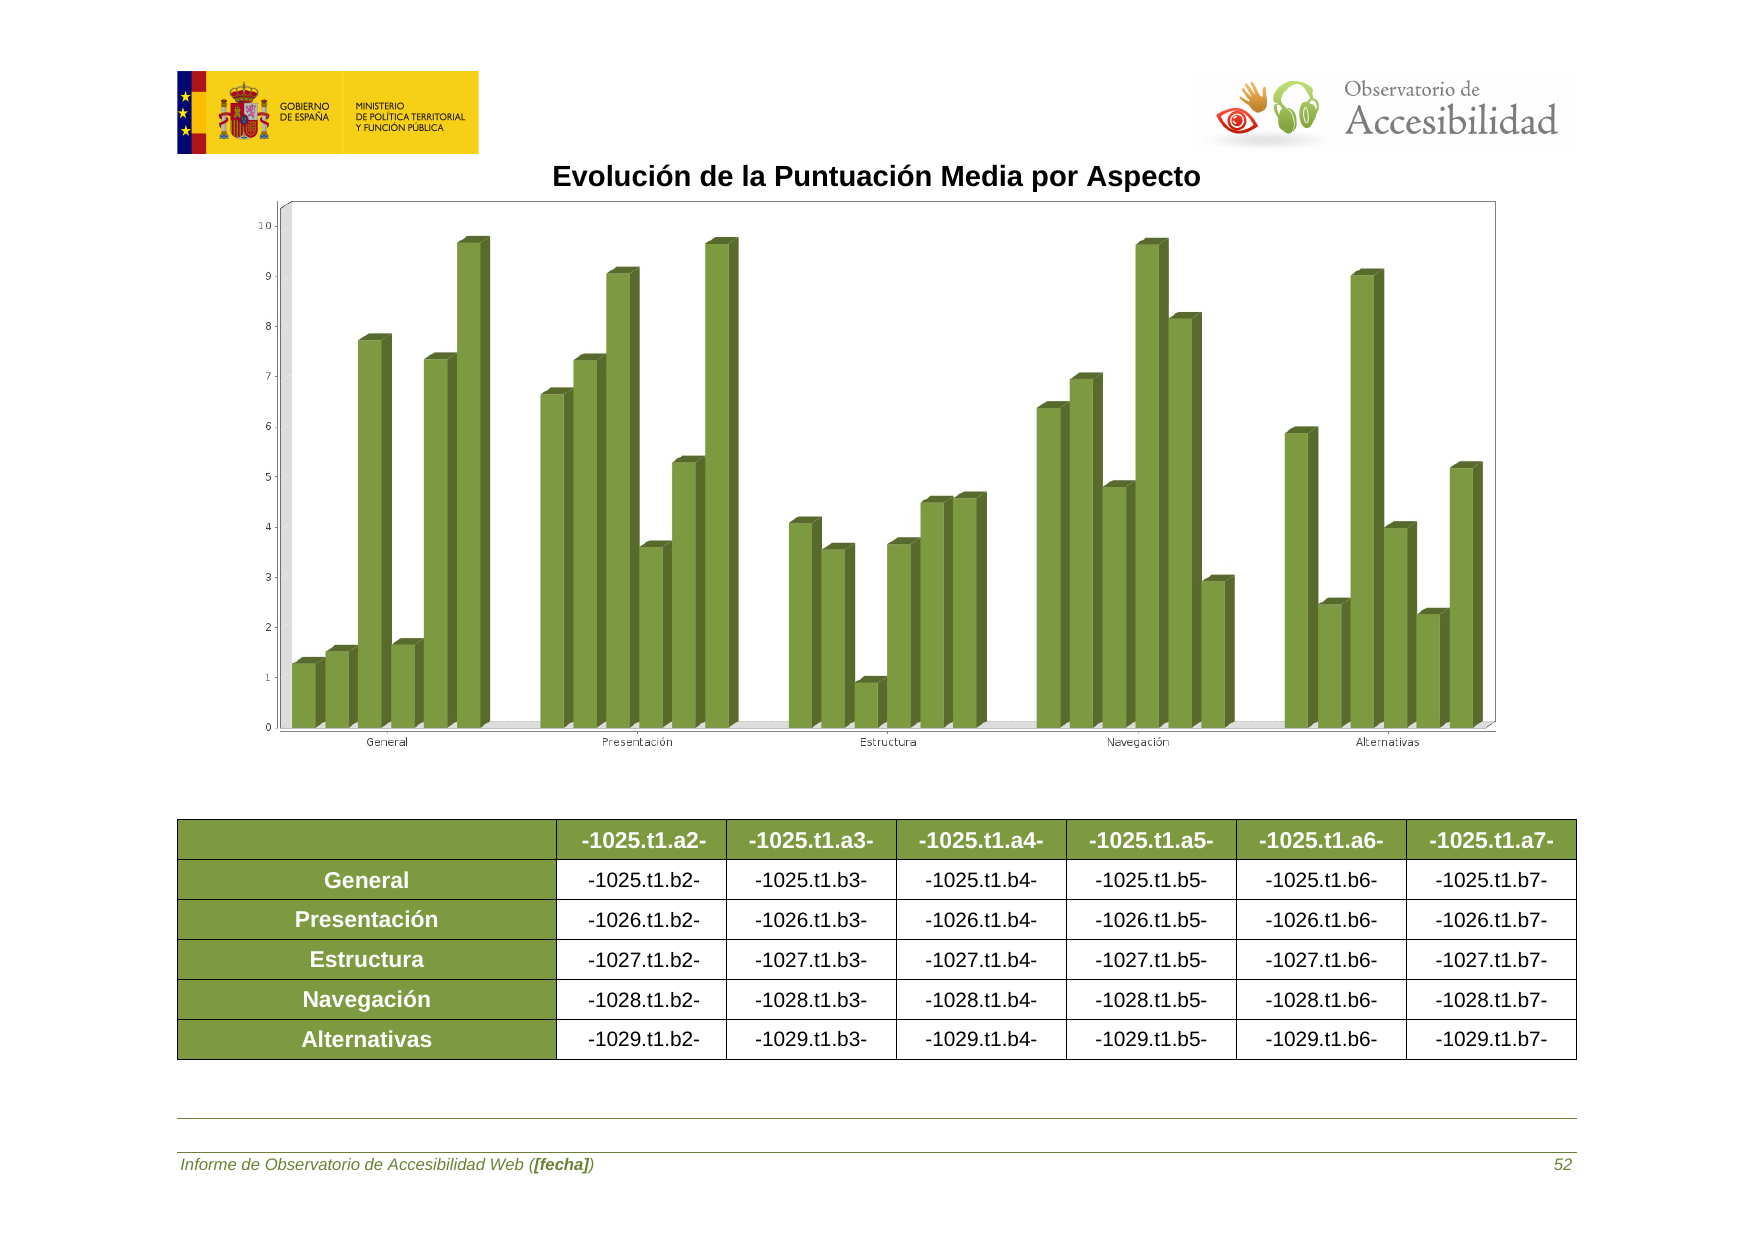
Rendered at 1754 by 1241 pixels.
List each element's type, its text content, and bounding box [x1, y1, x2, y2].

text Evolución de la Puntuación Media por Aspecto [177, 159, 1577, 193]
table_cell -1029.t1.b5- [1067, 1020, 1236, 1059]
table_cell -1028.t1.b2- [557, 980, 726, 1019]
table_cell Estructura [178, 940, 556, 979]
table_header [178, 820, 556, 859]
table_cell -1029.t1.b6- [1237, 1020, 1406, 1059]
table_cell Alternativas [178, 1020, 556, 1059]
table_cell -1027.t1.b4- [897, 940, 1066, 979]
table_header -1025.t1.a5- [1067, 820, 1236, 859]
table_cell -1025.t1.b3- [727, 860, 896, 899]
table_cell -1028.t1.b6- [1237, 980, 1406, 1019]
table_cell -1027.t1.b7- [1407, 940, 1576, 979]
table_cell -1029.t1.b3- [727, 1020, 896, 1059]
table_cell -1027.t1.b2- [557, 940, 726, 979]
table_cell -1028.t1.b3- [727, 980, 896, 1019]
picture [249, 192, 1505, 753]
table_cell Presentación [178, 900, 556, 939]
table_cell -1026.t1.b2- [557, 900, 726, 939]
table_header -1025.t1.a2- [557, 820, 726, 859]
table_cell -1028.t1.b5- [1067, 980, 1236, 1019]
table_header -1025.t1.a6- [1237, 820, 1406, 859]
table_header -1025.t1.a4- [897, 820, 1066, 859]
table_cell -1026.t1.b5- [1067, 900, 1236, 939]
table_cell -1027.t1.b6- [1237, 940, 1406, 979]
table_cell -1028.t1.b4- [897, 980, 1066, 1019]
picture [177, 71, 479, 154]
table_cell -1025.t1.b4- [897, 860, 1066, 899]
table_cell General [178, 860, 556, 899]
table_cell -1025.t1.b6- [1237, 860, 1406, 899]
table_cell -1029.t1.b2- [557, 1020, 726, 1059]
table_header -1025.t1.a7- [1407, 820, 1576, 859]
table_cell -1028.t1.b7- [1407, 980, 1576, 1019]
table_cell -1026.t1.b7- [1407, 900, 1576, 939]
table_cell -1026.t1.b6- [1237, 900, 1406, 939]
table_cell -1025.t1.b7- [1407, 860, 1576, 899]
table_cell -1029.t1.b7- [1407, 1020, 1576, 1059]
table_header -1025.t1.a3- [727, 820, 896, 859]
table_cell -1029.t1.b4- [897, 1020, 1066, 1059]
table_cell -1025.t1.b2- [557, 860, 726, 899]
table_cell Navegación [178, 980, 556, 1019]
table_cell -1026.t1.b3- [727, 900, 896, 939]
table_cell -1027.t1.b5- [1067, 940, 1236, 979]
table_cell -1025.t1.b5- [1067, 860, 1236, 899]
table_cell -1027.t1.b3- [727, 940, 896, 979]
picture [1196, 72, 1572, 154]
table_cell -1026.t1.b4- [897, 900, 1066, 939]
